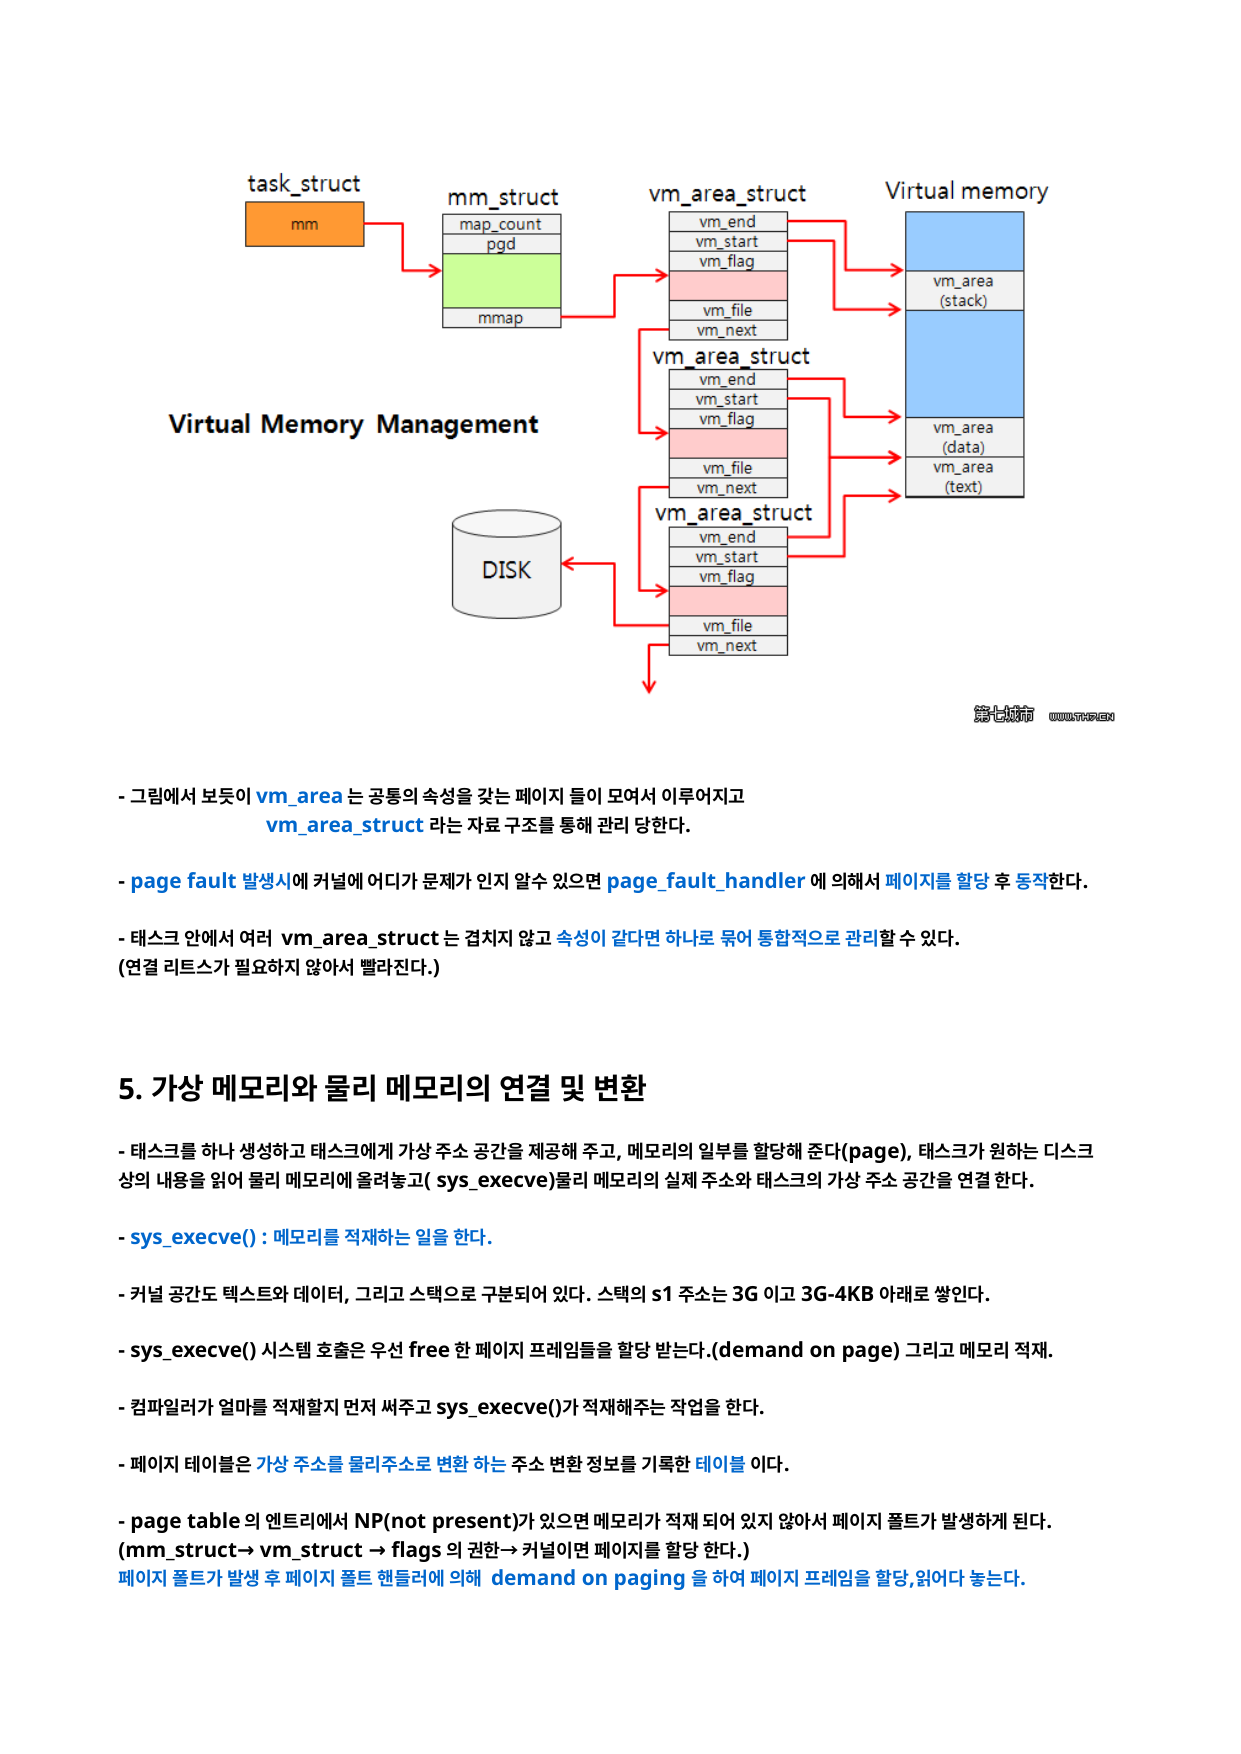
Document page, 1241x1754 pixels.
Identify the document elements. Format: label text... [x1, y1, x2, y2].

text - 태스크를 하나 생성하고 태스크에게 가상 주소 공간을 제공해 주고, 메모리의 일부를 할당해 준다(page), 태스크가 원하는 디스크 상의 내용을 읽어 물리 메모리에 올려놓고( sys_execve)물리 메모리의 실제 주소와 태스크의 가상 주소 공간을 연결 한다. [118, 1137, 1122, 1193]
text - 컴파일러가 얼마를 적재할지 먼저 써주고 sys_execve()가 적재해주는 작업을 한다. [118, 1392, 1122, 1421]
text (연결 리트스가 필요하지 않아서 빨라진다.) [118, 952, 1122, 980]
text - 그림에서 보듯이 vm_area는 공통의 속성을 갖는 페이지 들이 모여서 이루어지고 [118, 781, 1122, 810]
text 페이지 폴트가 발생 후 페이지 폴트 핸들러에 의해 demand on paging 을 하여 페이지 프레임을 할당,읽어다 놓는다. [118, 1563, 1122, 1592]
text - sys_execve() 시스템 호출은 우선 free한 페이지 프레임들을 할당 받는다.(demand on page) 그리고 메모리 적재. [118, 1336, 1122, 1364]
text - 커널 공간도 텍스트와 데이터, 그리고 스택으로 구분되어 있다. 스택의 s1주소는3G이고 3G-4KB 아래로 쌓인다. [118, 1279, 1122, 1307]
text - 페이지 테이블은 가상 주소를 물리주소로 변환 하는 주소 변환 정보를 기록한 테이블 이다. [118, 1449, 1122, 1478]
text - 태스크 안에서 여러 vm_area_struct는 겹치지 않고 속성이 같다면 하나로 묶어 통합적으로 관리할 수 있다. [118, 923, 1122, 952]
picture [127, 144, 1117, 725]
text - sys_execve() : 메모리를 적재하는 일을 한다. [118, 1222, 1122, 1250]
text - page table의 엔트리에서 NP(not present)가 있으면 메모리가 적재 되어 있지 않아서 페이지 폴트가 발생하게 된다. [118, 1506, 1122, 1535]
text vm_area_struct 라는 자료 구조를 통해 관리 당한다. [118, 810, 1122, 838]
text - page fault 발생시에 커널에 어디가 문제가 인지 알수 있으면 page_fault_handler에 의해서 페이지를 할당 후 동작한다. [118, 867, 1122, 895]
text (mm_struct→ vm_struct → flags의 권한→ 커널이면 페이지를 할당 한다.) [118, 1535, 1122, 1563]
text 5. 가상 메모리와 물리 메모리의 연결 및 변환 [118, 1066, 1122, 1108]
